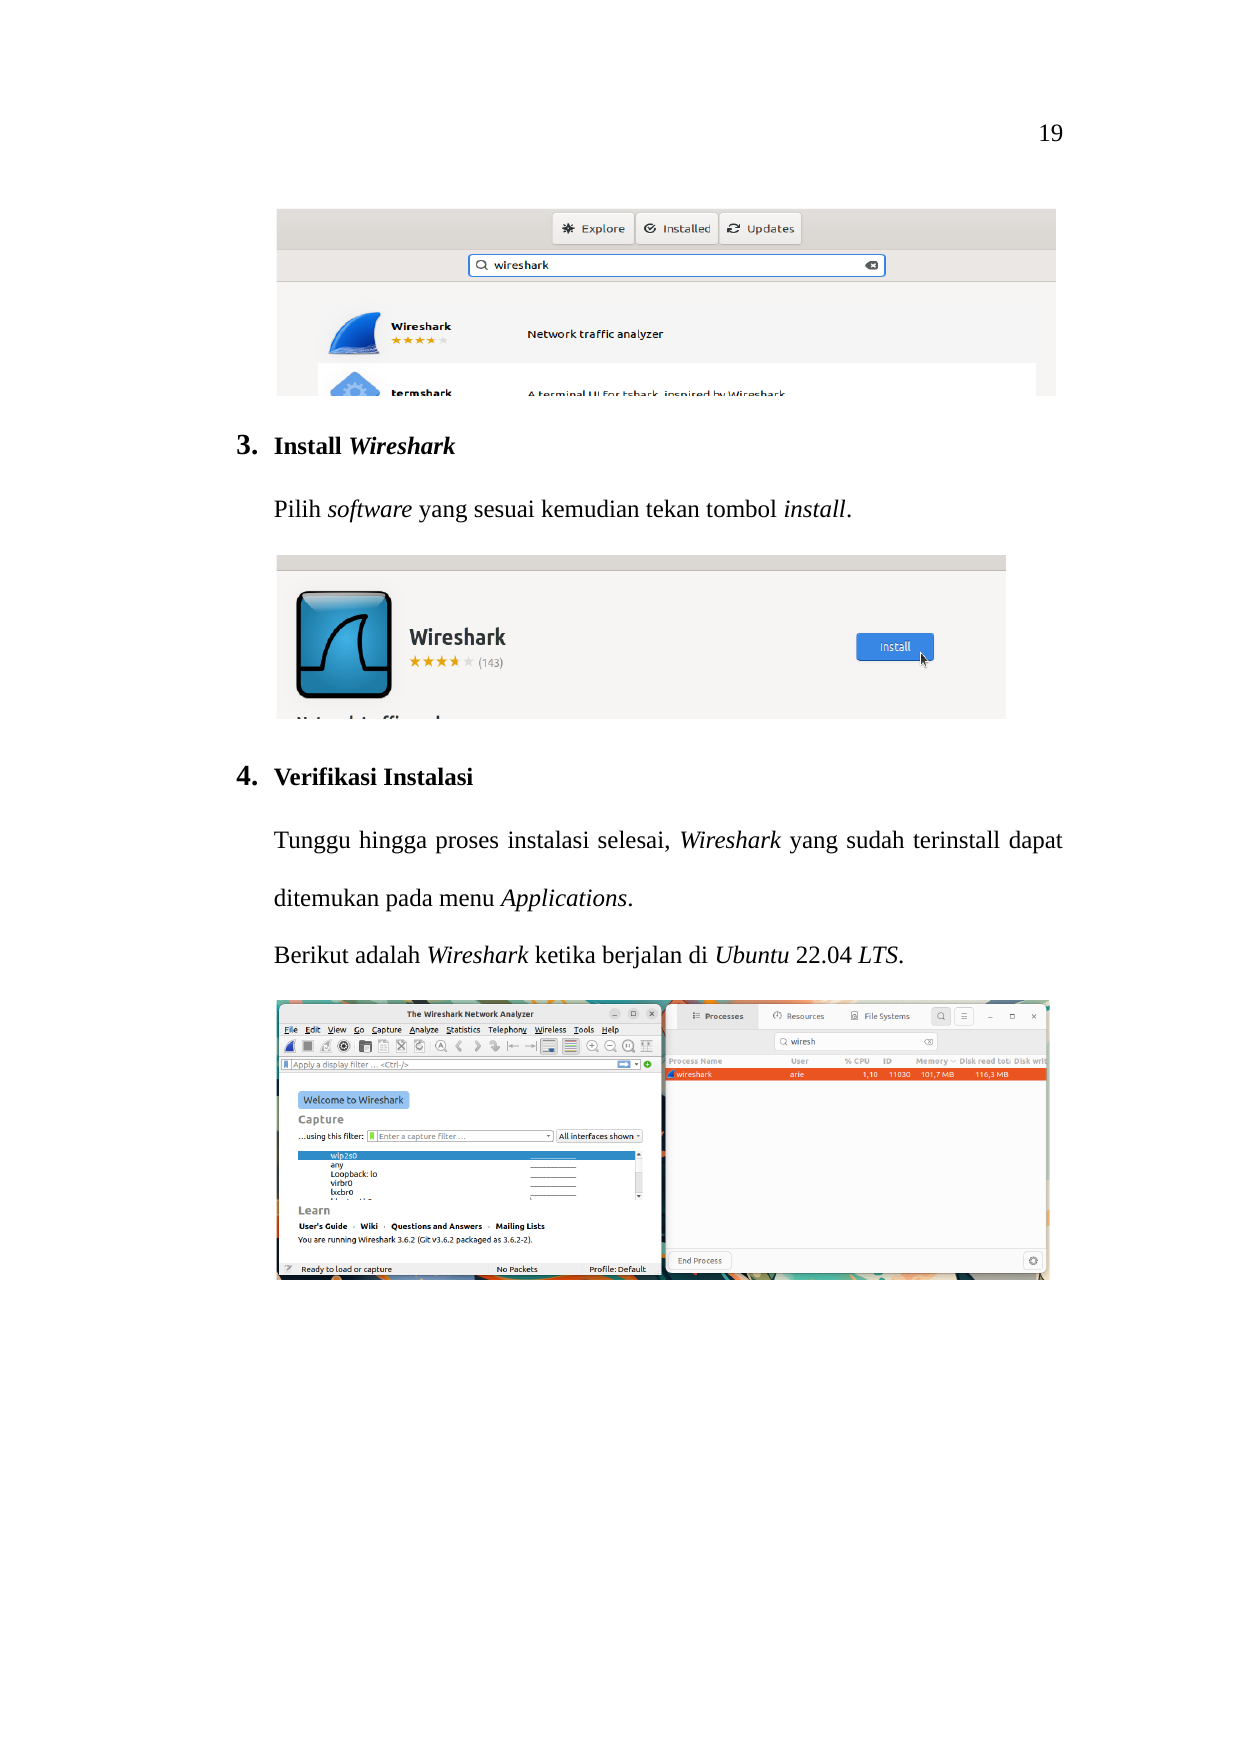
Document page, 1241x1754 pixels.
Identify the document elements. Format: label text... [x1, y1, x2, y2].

list Verifikasi Instalasi [236, 758, 1063, 792]
list Install Wireshark [236, 427, 1063, 461]
list Berikut adalah Wireshark ketika berjalan di Ubuntu 22.04 LTS. [236, 940, 1063, 969]
picture [276, 1000, 1050, 1280]
picture [276, 555, 1006, 569]
list Tunggu hingga proses instalasi selesai, Wireshark yang sudah terinstall dapat ditemukan pada menu Applications. [236, 825, 1063, 911]
list Pilih software yang sesuai kemudian tekan tombol install. [236, 494, 1063, 523]
